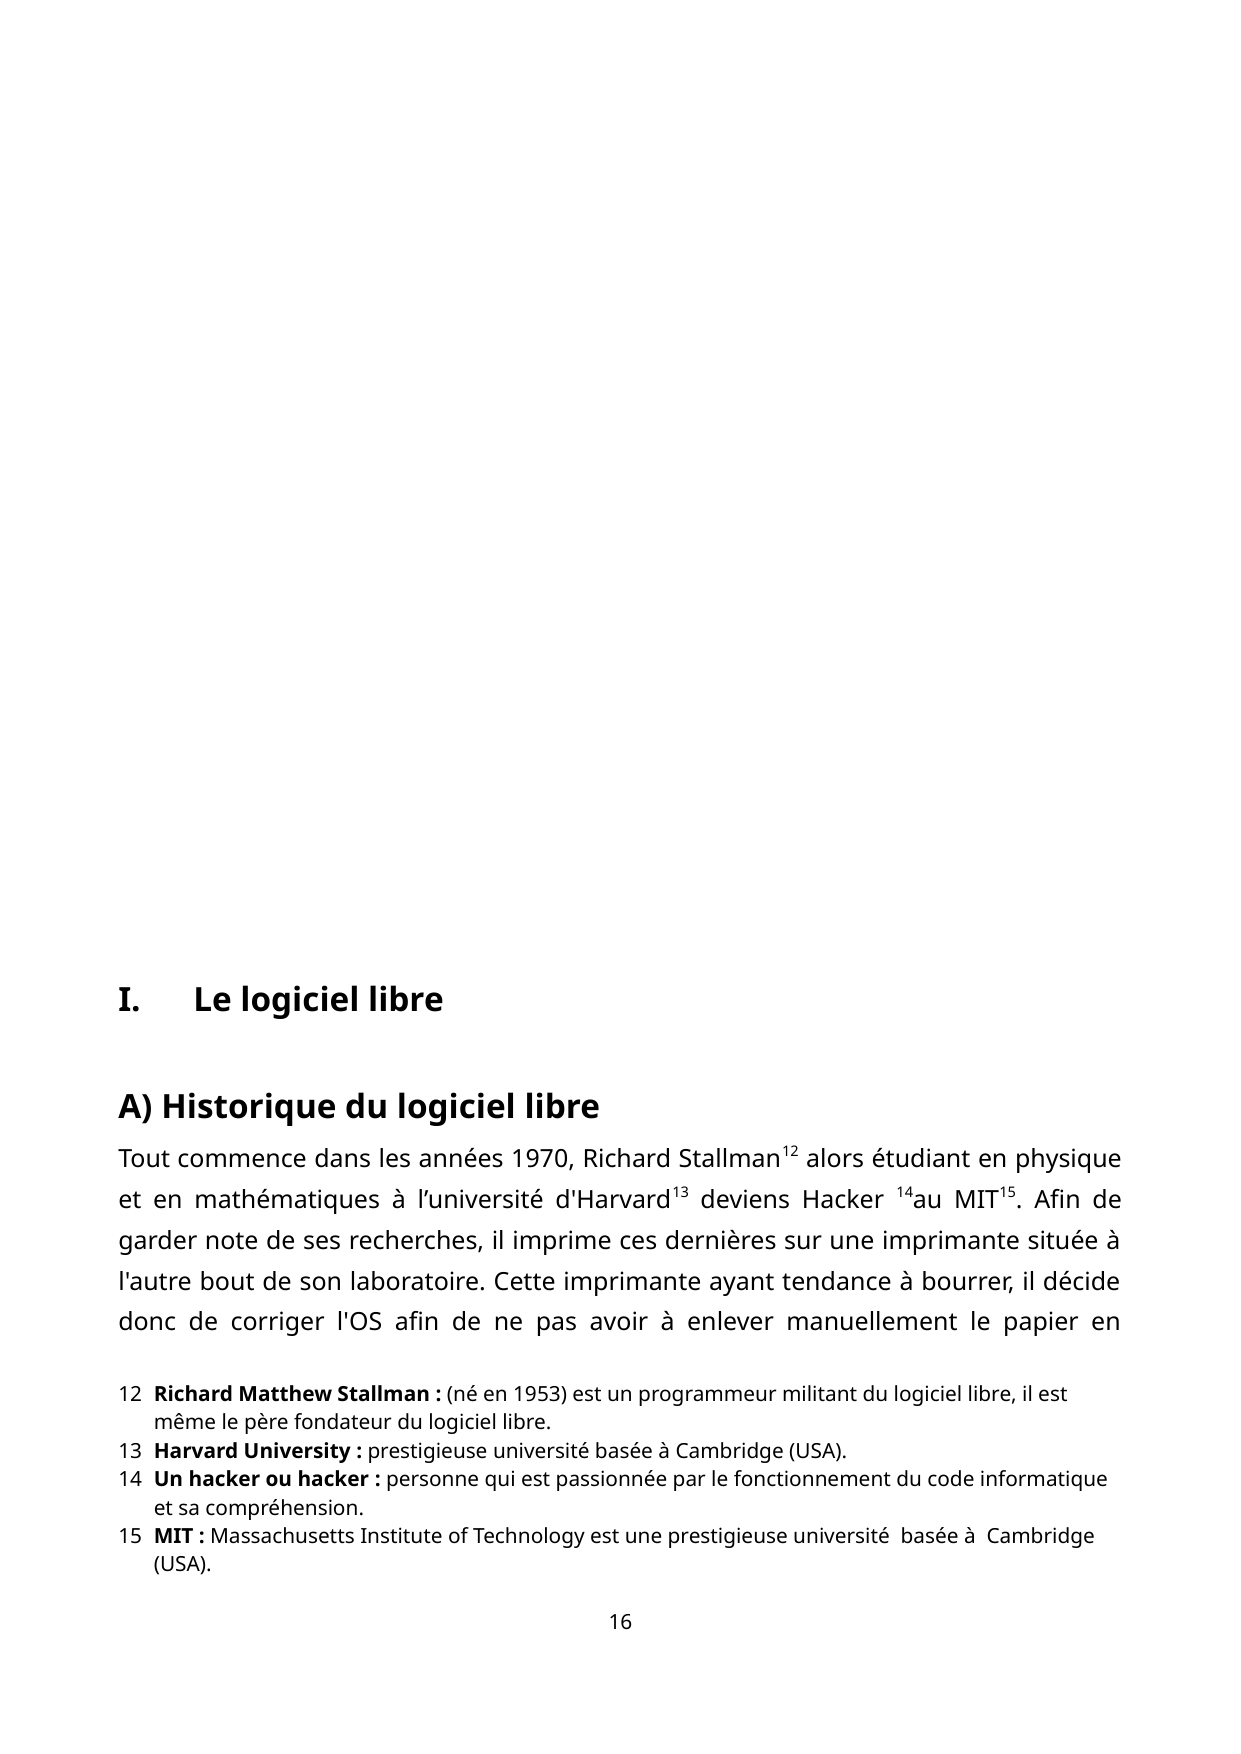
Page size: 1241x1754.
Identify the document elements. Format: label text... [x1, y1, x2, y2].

text Richard Matthew Stallman : (né en 1953) est un programmeur militant du logiciel libre, il est même le père fondateur du logiciel libre. [118, 1379, 1122, 1436]
text MIT : Massachusetts Institute of Technology est une prestigieuse université basée à Cambridge (USA). [118, 1521, 1122, 1578]
text Tout commence dans les années 1970, Richard Stallman alors étudiant en physique et en mathématiques à l’université d'Harvard deviens Hacker au MIT. Afin de garder note de ses recherches, il imprime ces dernières sur une imprimante située à l'autre bout de son laboratoire. Cette imprimante ayant tendance à bourrer, il décide donc de corriger l'OS afin de ne pas avoir à enlever manuellement le papier en [118, 1141, 1122, 1338]
text Harvard University : prestigieuse université basée à Cambridge (USA). [118, 1436, 1122, 1464]
text Un hacker ou hacker : personne qui est passionnée par le fonctionnement du code informatique et sa compréhension. [118, 1464, 1122, 1521]
subtitle Le logiciel libre [118, 976, 1122, 1021]
subtitle Historique du logiciel libre [118, 1083, 1122, 1128]
